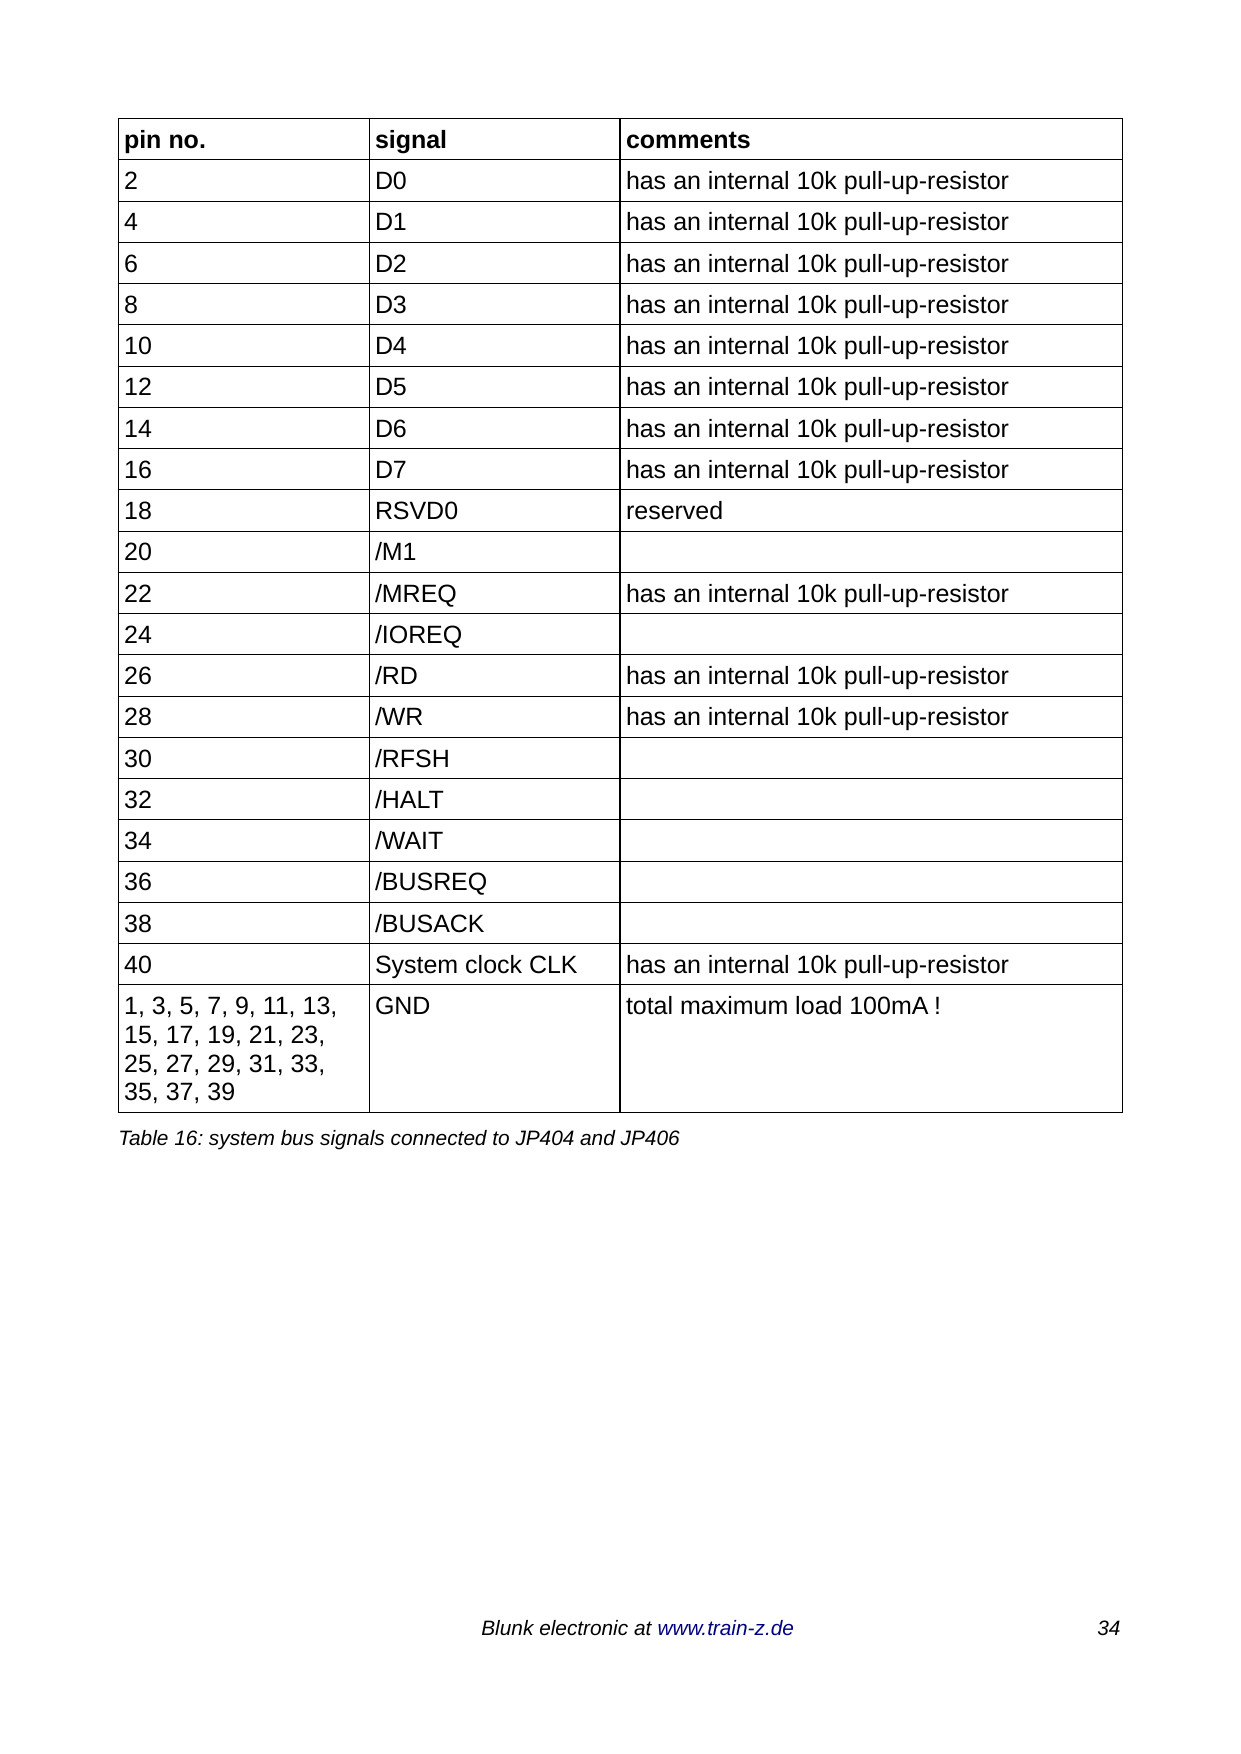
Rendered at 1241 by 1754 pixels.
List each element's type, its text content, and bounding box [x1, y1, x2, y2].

table_cell 36 [119, 862, 369, 902]
table_cell has an internal 10k pull-up-resistor [621, 202, 1122, 242]
table_cell 20 [119, 532, 369, 572]
table_cell 18 [119, 490, 369, 531]
table_cell /HALT [370, 779, 619, 819]
table_cell [621, 614, 1122, 654]
table_cell [621, 532, 1122, 572]
table_cell 10 [119, 325, 369, 366]
table_cell /WR [370, 697, 619, 737]
table_cell 22 [119, 573, 369, 613]
table_cell has an internal 10k pull-up-resistor [621, 367, 1122, 407]
table_cell has an internal 10k pull-up-resistor [621, 408, 1122, 448]
table_cell 38 [119, 903, 369, 943]
table_cell 4 [119, 202, 369, 242]
table_cell GND [370, 985, 619, 1112]
table_cell 24 [119, 614, 369, 654]
table_cell 6 [119, 243, 369, 283]
table_cell D2 [370, 243, 619, 283]
table_cell /RD [370, 655, 619, 696]
table_cell has an internal 10k pull-up-resistor [621, 655, 1122, 696]
table_cell 16 [119, 449, 369, 489]
table_cell D4 [370, 325, 619, 366]
table_cell 26 [119, 655, 369, 696]
table_cell 2 [119, 160, 369, 201]
table_cell has an internal 10k pull-up-resistor [621, 697, 1122, 737]
table_cell 14 [119, 408, 369, 448]
table_header pin no. [119, 119, 369, 159]
table_cell [621, 862, 1122, 902]
table_cell /BUSREQ [370, 862, 619, 902]
table_cell has an internal 10k pull-up-resistor [621, 944, 1122, 984]
table_cell D0 [370, 160, 619, 201]
table_cell has an internal 10k pull-up-resistor [621, 160, 1122, 201]
table_cell [621, 779, 1122, 819]
table_cell /BUSACK [370, 903, 619, 943]
table_header signal [370, 119, 619, 159]
table_cell [621, 903, 1122, 943]
table_cell 12 [119, 367, 369, 407]
table_cell [621, 738, 1122, 778]
table_cell D7 [370, 449, 619, 489]
table_cell D3 [370, 284, 619, 324]
table_cell total maximum load 100mA ! [621, 985, 1122, 1112]
table_cell D5 [370, 367, 619, 407]
text Table 16: system bus signals connected to JP404 and JP406 [118, 1125, 1122, 1149]
table_cell 30 [119, 738, 369, 778]
table_cell reserved [621, 490, 1122, 531]
table_cell has an internal 10k pull-up-resistor [621, 284, 1122, 324]
table_header comments [621, 119, 1122, 159]
table_cell has an internal 10k pull-up-resistor [621, 325, 1122, 366]
table_cell has an internal 10k pull-up-resistor [621, 449, 1122, 489]
table_cell 40 [119, 944, 369, 984]
table_cell has an internal 10k pull-up-resistor [621, 243, 1122, 283]
table_cell /RFSH [370, 738, 619, 778]
table_cell has an internal 10k pull-up-resistor [621, 573, 1122, 613]
table_cell /IOREQ [370, 614, 619, 654]
table_cell 34 [119, 820, 369, 861]
table_cell 8 [119, 284, 369, 324]
table_cell [621, 820, 1122, 861]
table_cell System clock CLK [370, 944, 619, 984]
table_cell 1, 3, 5, 7, 9, 11, 13, 15, 17, 19, 21, 23, 25, 27, 29, 31, 33, 35, 37, 39 [119, 985, 369, 1112]
table_cell 32 [119, 779, 369, 819]
table_cell /M1 [370, 532, 619, 572]
table_cell D6 [370, 408, 619, 448]
table_cell 28 [119, 697, 369, 737]
table_cell RSVD0 [370, 490, 619, 531]
table_cell /WAIT [370, 820, 619, 861]
table_cell D1 [370, 202, 619, 242]
table_cell /MREQ [370, 573, 619, 613]
